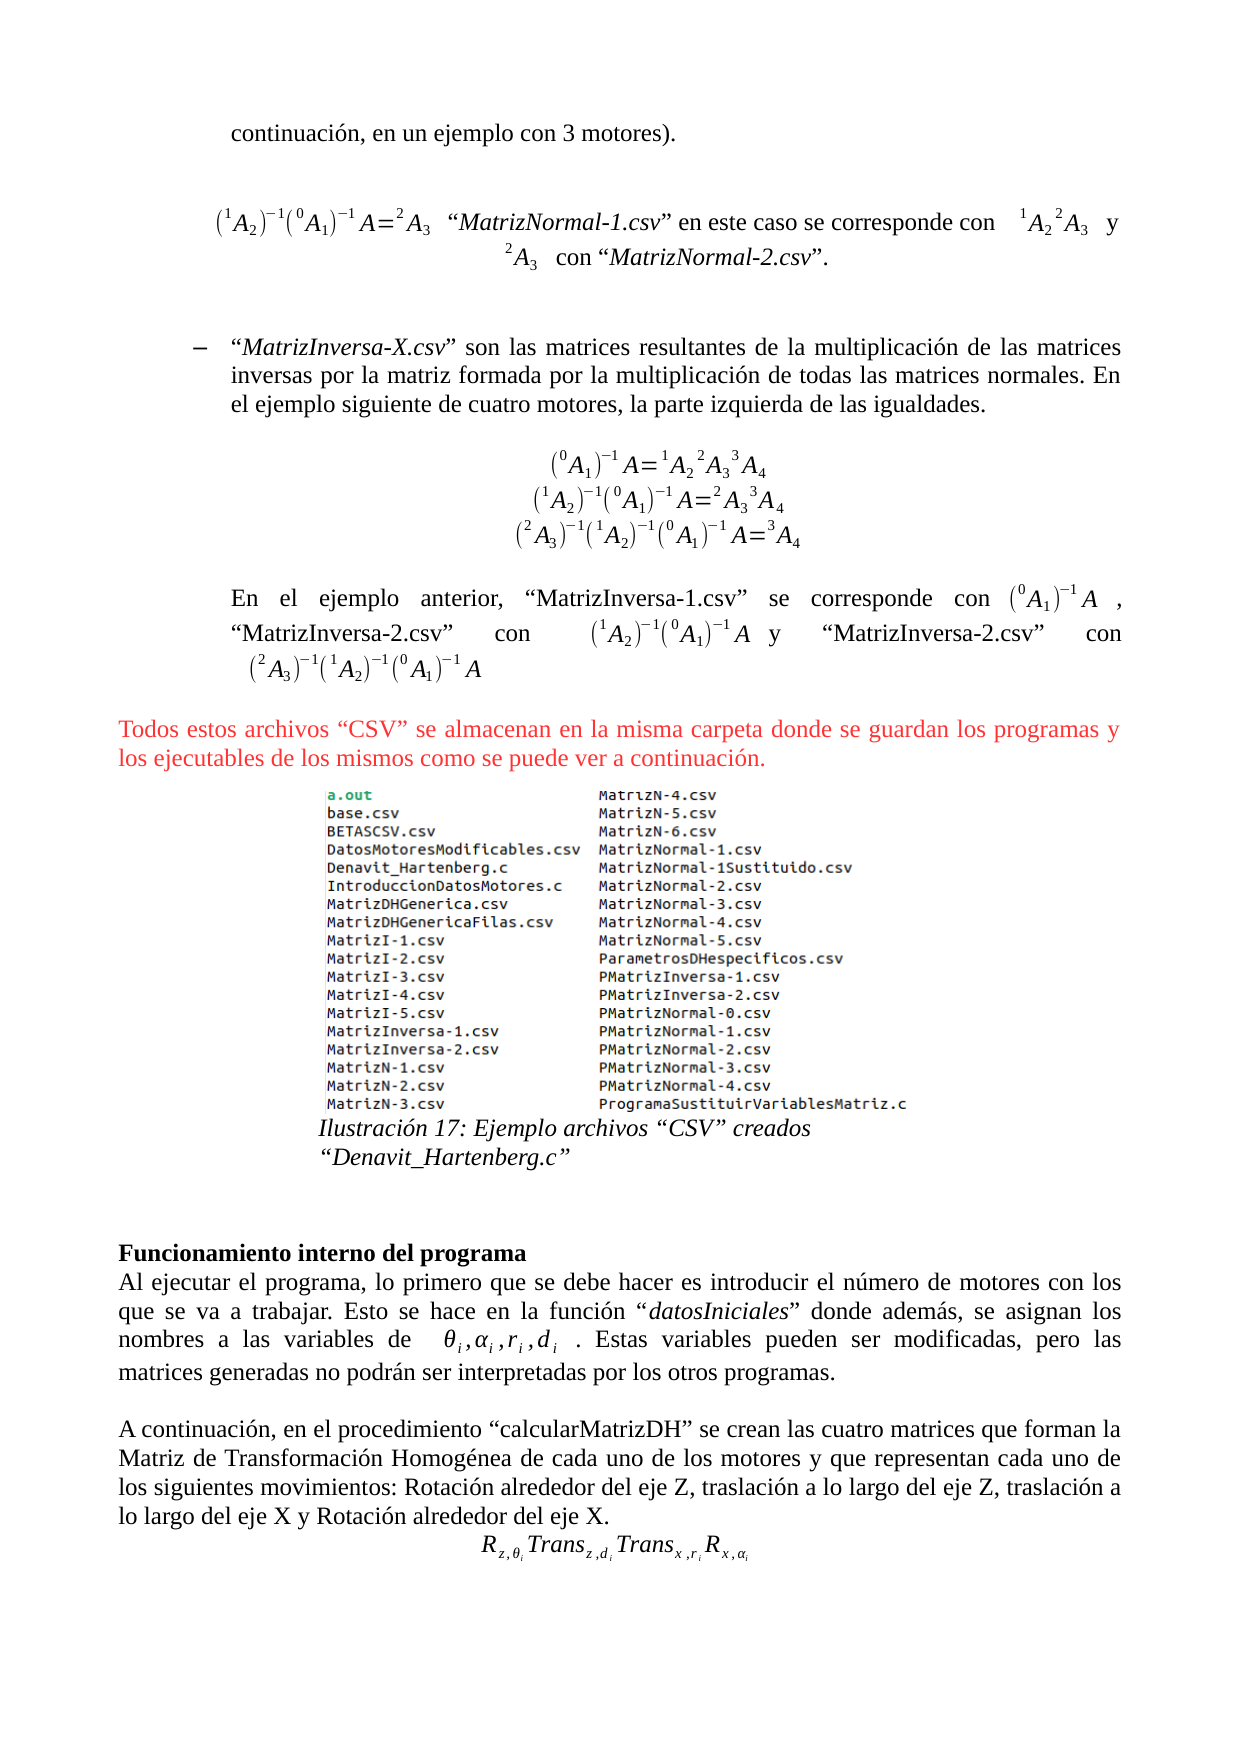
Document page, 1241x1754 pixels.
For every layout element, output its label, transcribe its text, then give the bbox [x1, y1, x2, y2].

picture [325, 791, 915, 1114]
list “MatrizNormal-1.csv” en este caso se corresponde con y con “MatrizNormal-2.csv”. [156, 204, 1122, 274]
list “MatrizInversa-X.csv” son las matrices resultantes de la multiplicación de las matrices inversas por la matriz formada por la multiplicación de todas las matrices normales. En el ejemplo siguiente de cuatro motores, la parte izquierda de las igualdades. [193, 332, 1122, 418]
text Funcionamiento interno del programa [118, 1238, 1122, 1267]
list continuación, en un ejemplo con 3 motores). [193, 118, 1122, 147]
text A continuación, en el procedimiento “calcularMatrizDH” se crean las cuatro matrices que forman la Matriz de Transformación Homogénea de cada uno de los motores y que representan cada uno de los siguientes movimientos: Rotación alrededor del eje Z, traslación a lo largo del eje Z, traslación a lo largo del eje X y Rotación alrededor del eje X. [118, 1414, 1122, 1529]
list En el ejemplo anterior, “MatrizInversa-1.csv” se corresponde con, “MatrizInversa-2.csv” con y “MatrizInversa-2.csv” con [193, 581, 1122, 686]
text Todos estos archivos “CSV” se almacenan en la misma carpeta donde se guardan los programas y los ejecutables de los mismos como se puede ver a continuación. [118, 714, 1122, 772]
text Al ejecutar el programa, lo primero que se debe hacer es introducir el número de motores con los que se va a trabajar. Esto se hace en la función “datosIniciales” donde además, se asignan los nombres a las variables de . Estas variables pueden ser modificadas, pero las matrices generadas no podrán ser interpretadas por los otros programas. [118, 1267, 1122, 1386]
text Ilustración 17: Ejemplo archivos “CSV” creados “Denavit_Hartenberg.c” [318, 803, 922, 1171]
